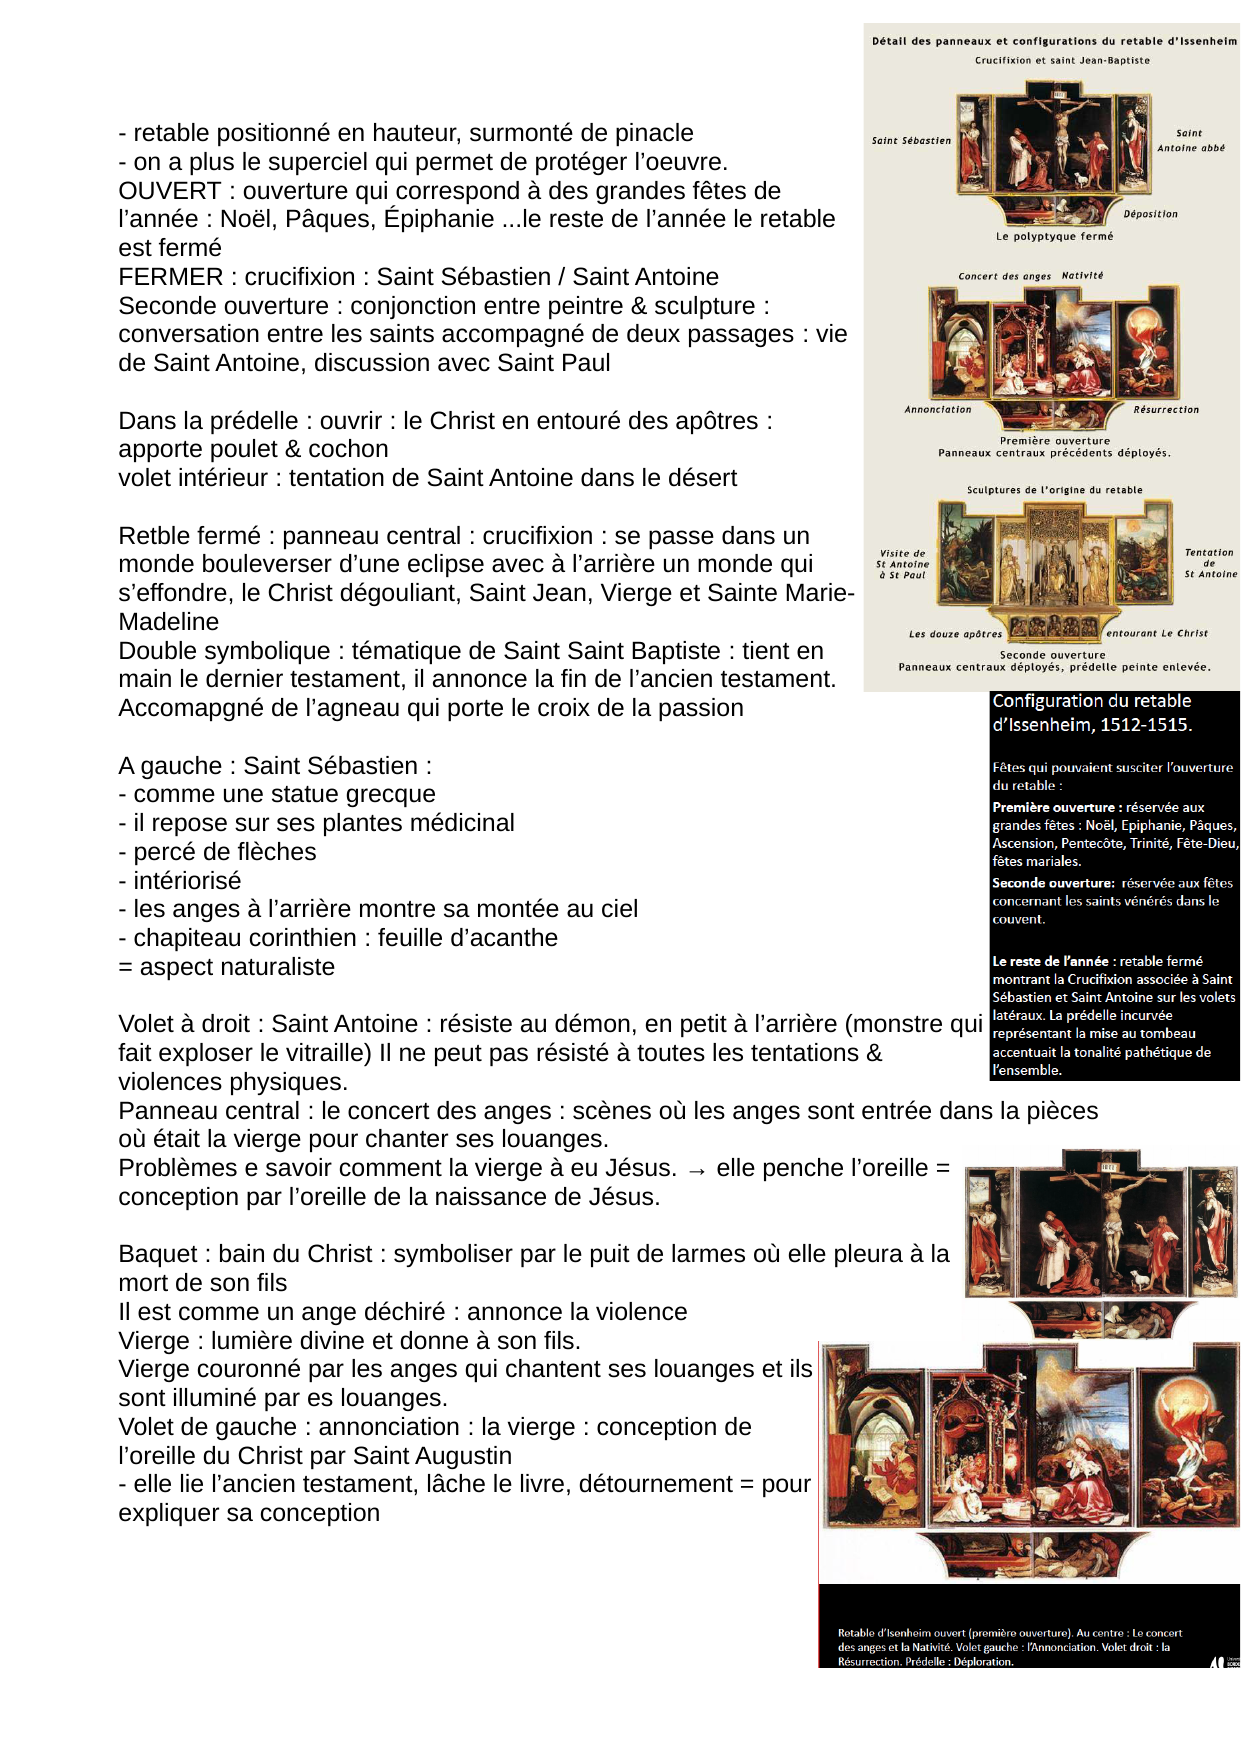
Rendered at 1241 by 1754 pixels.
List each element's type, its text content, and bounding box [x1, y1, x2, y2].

text Dans la prédelle : ouvrir : le Christ en entouré des apôtres : apporte poulet & cochon [118, 406, 863, 463]
text Volet de gauche : annonciation : la vierge : conception de l’oreille du Christ par Saint Augustin [118, 1412, 818, 1469]
text FERMER : crucifixion : Saint Sébastien / Saint Antoine [118, 262, 863, 291]
text Double symbolique : tématique de Saint Saint Baptiste : tient en main le dernier testament, il annonce la fin de l’ancien testament. Accomapgné de l’agneau qui porte le croix de la passion [118, 636, 989, 722]
text Baquet : bain du Christ : symboliser par le puit de larmes où elle pleura à la mort de son fils [118, 1239, 961, 1297]
text - percé de flèches [118, 837, 989, 866]
text Vierge couronné par les anges qui chantent ses louanges et ils sont illuminé par es louanges. [118, 1354, 818, 1412]
text - on a plus le superciel qui permet de protéger l’oeuvre. [118, 147, 863, 176]
text A gauche : Saint Sébastien : [118, 751, 989, 779]
text Problèmes e savoir comment la vierge à eu Jésus. → elle penche l’oreille = conception par l’oreille de la naissance de Jésus. [118, 1153, 961, 1211]
picture [863, 23, 1241, 1081]
text - intériorisé [118, 866, 989, 894]
text - les anges à l’arrière montre sa montée au ciel [118, 894, 989, 923]
text - retable positionné en hauteur, surmonté de pinacle [118, 118, 863, 147]
text Panneau central : le concert des anges : scènes où les anges sont entrée dans la pièces où était la vierge pour chanter ses louanges. [118, 1096, 1122, 1153]
text OUVERT : ouverture qui correspond à des grandes fêtes de l’année : Noël, Pâques, Épiphanie ...le reste de l’année le retable est fermé [118, 176, 863, 262]
text = aspect naturaliste [118, 952, 989, 981]
text Il est comme un ange déchiré : annonce la violence [118, 1297, 961, 1326]
text - il repose sur ses plantes médicinal [118, 808, 989, 837]
text Volet à droit : Saint Antoine : résiste au démon, en petit à l’arrière (monstre qui fait exploser le vitraille) Il ne peut pas résisté à toutes les tentations & violences physiques. [118, 1009, 1122, 1096]
text - comme une statue grecque [118, 779, 989, 808]
text volet intérieur : tentation de Saint Antoine dans le désert [118, 463, 863, 492]
text Vierge : lumière divine et donne à son fils. [118, 1326, 961, 1354]
picture [818, 1145, 1241, 1668]
text - elle lie l’ancien testament, lâche le livre, détournement = pour expliquer sa conception [118, 1469, 818, 1527]
text Seconde ouverture : conjonction entre peintre & sculpture : conversation entre les saints accompagné de deux passages : vie de Saint Antoine, discussion avec Saint Paul [118, 291, 863, 377]
text Retble fermé : panneau central : crucifixion : se passe dans un monde bouleverser d’une eclipse avec à l’arrière un monde qui s’effondre, le Christ dégouliant, Saint Jean, Vierge et Sainte Marie-Madeline [118, 521, 863, 636]
text - chapiteau corinthien : feuille d’acanthe [118, 923, 989, 952]
